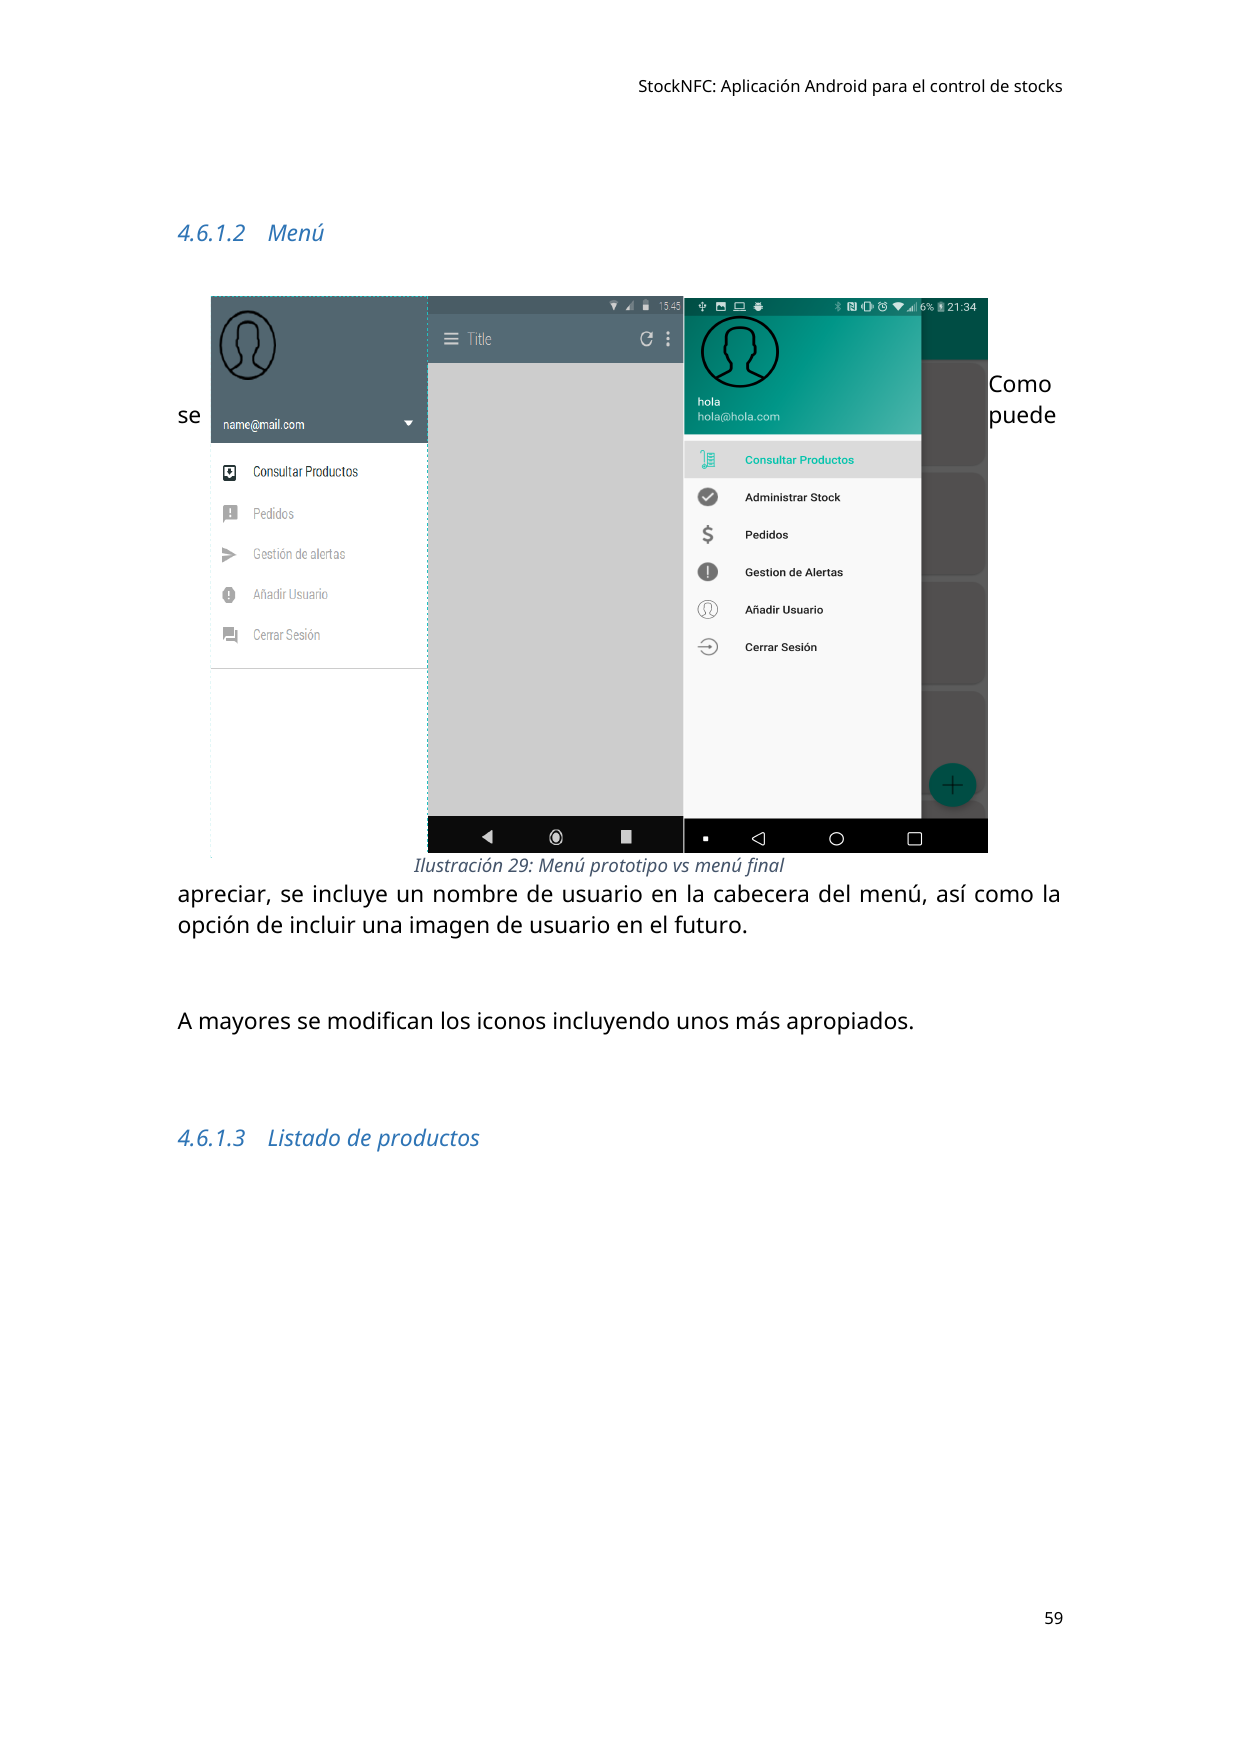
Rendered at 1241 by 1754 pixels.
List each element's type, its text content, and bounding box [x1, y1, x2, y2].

text Ilustración 29: Menú prototipo vs menú final [212, 853, 988, 878]
text Como se puede apreciar, se incluye un nombre de usuario en la cabecera del menú, así como la opción de incluir una imagen de usuario en el futuro. [177, 367, 1063, 941]
subtitle Menú [177, 216, 1063, 248]
text A mayores se modifican los iconos incluyendo unos más apropiados. [177, 1005, 1063, 1036]
subtitle Listado de productos [177, 1122, 1063, 1153]
